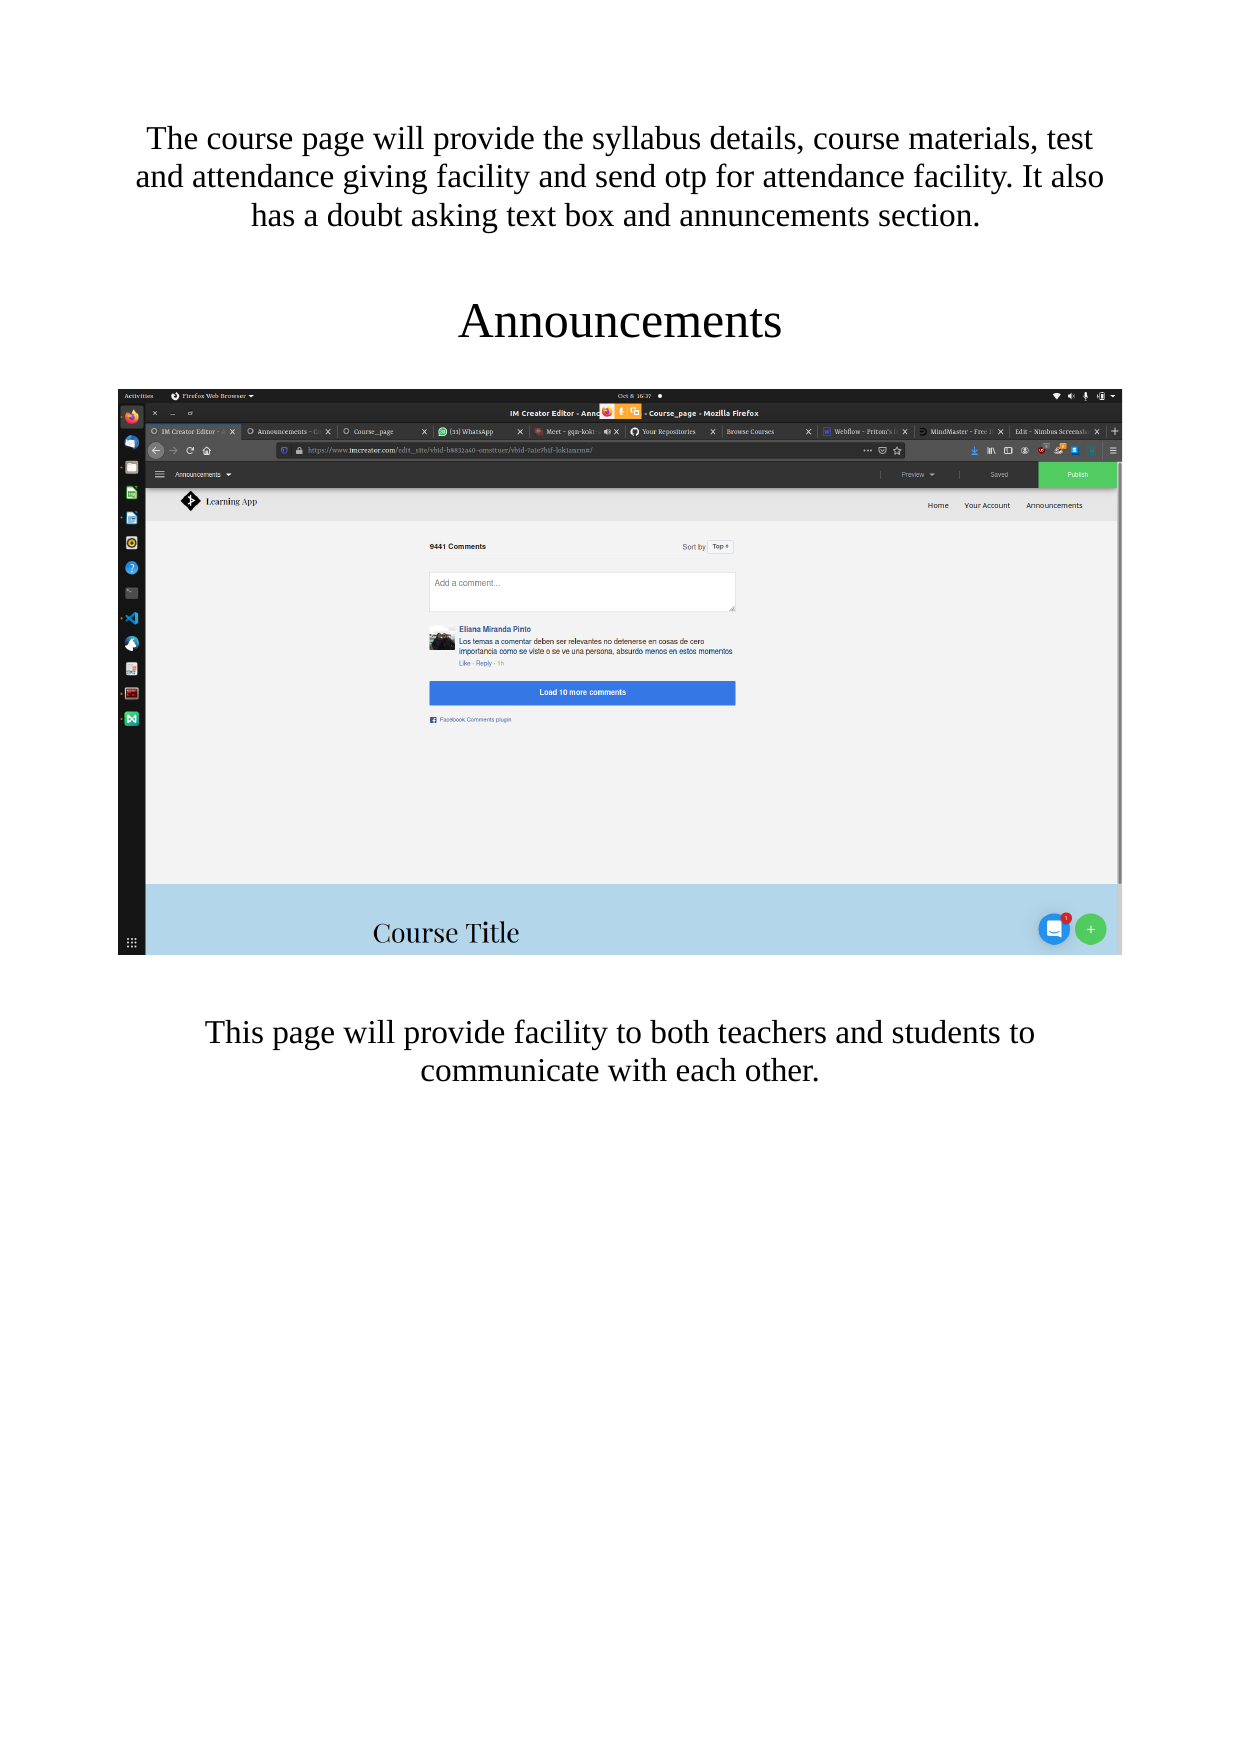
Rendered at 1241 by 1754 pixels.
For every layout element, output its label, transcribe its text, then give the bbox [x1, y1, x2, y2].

picture [118, 389, 1123, 955]
text Announcements [118, 291, 1122, 348]
text This page will provide facility to both teachers and students to communicate with each other. [118, 1012, 1122, 1088]
text The course page will provide the syllabus details, course materials, test and attendance giving facility and send otp for attendance facility. It also has a doubt asking text box and annuncements section. [118, 118, 1122, 233]
